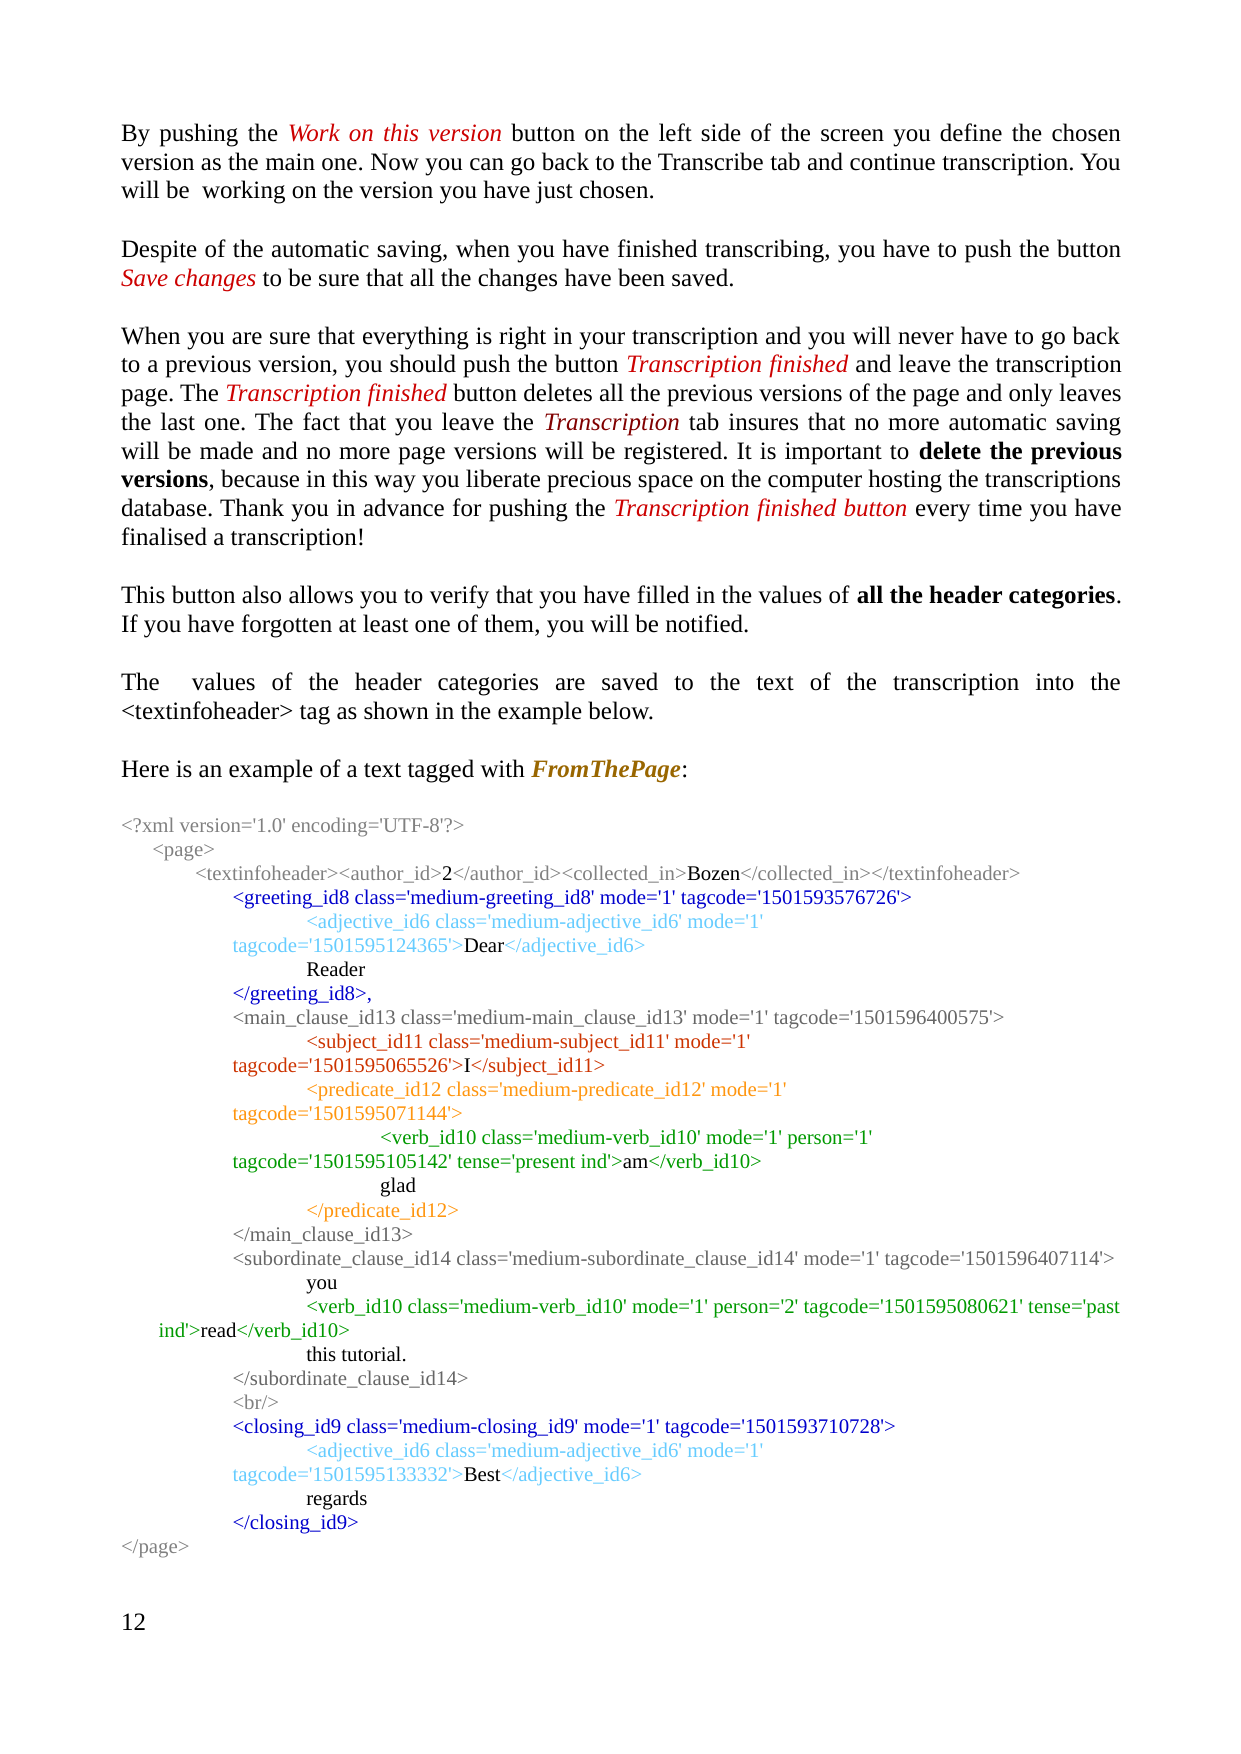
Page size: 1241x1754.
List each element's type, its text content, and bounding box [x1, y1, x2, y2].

text </closing_id9> [158, 1510, 1122, 1534]
text <verb_id10 class='medium-verb_id10' mode='1' person='1' tagcode='1501595105142' tense='present ind'>am</verb_id10> [158, 1125, 1122, 1173]
text glad [158, 1173, 1122, 1197]
text <main_clause_id13 class='medium-main_clause_id13' mode='1' tagcode='1501596400575'> [158, 1005, 1122, 1029]
text By pushing the Work on this version button on the left side of the screen you define the chosen version as the main one. Now you can go back to the Transcribe tab and continue transcription. You will be working on the version you have just chosen. [121, 118, 1122, 204]
text </subordinate_clause_id14> [158, 1366, 1122, 1390]
text </greeting_id8>, [158, 981, 1122, 1005]
text </page> [121, 1534, 1122, 1558]
text <closing_id9 class='medium-closing_id9' mode='1' tagcode='1501593710728'> [158, 1414, 1122, 1438]
text <textinfoheader><author_id>2</author_id><collected_in>Bozen</collected_in></textinfoheader> [121, 861, 1122, 885]
text you [158, 1270, 1122, 1294]
text <?xml version='1.0' encoding='UTF-8'?> [121, 812, 1122, 837]
text Here is an example of a text tagged with FromThePage: [121, 754, 1122, 783]
text <page> [121, 837, 1122, 861]
text this tutorial. [158, 1342, 1122, 1366]
text The values of the header categories are saved to the text of the transcription into the <textinfoheader> tag as shown in the example below. [121, 667, 1122, 725]
text This button also allows you to verify that you have filled in the values of all the header categories. If you have forgotten at least one of them, you will be notified. [121, 580, 1122, 638]
text <greeting_id8 class='medium-greeting_id8' mode='1' tagcode='1501593576726'> [158, 885, 1122, 909]
text regards [158, 1486, 1122, 1510]
text <predicate_id12 class='medium-predicate_id12' mode='1' tagcode='1501595071144'> [158, 1077, 1122, 1125]
text Reader [158, 957, 1122, 981]
text Despite of the automatic saving, when you have finished transcribing, you have to push the button Save changes to be sure that all the changes have been saved. [121, 234, 1122, 291]
text </predicate_id12> [158, 1197, 1122, 1222]
text <subject_id11 class='medium-subject_id11' mode='1' tagcode='1501595065526'>I</subject_id11> [158, 1029, 1122, 1077]
text When you are sure that everything is right in your transcription and you will never have to go back to a previous version, you should push the button Transcription finished and leave the transcription page. The Transcription finished button deletes all the previous versions of the page and only leaves the last one. The fact that you leave the Transcription tab insures that no more automatic saving will be made and no more page versions will be registered. It is important to delete the previous versions, because in this way you liberate precious space on the computer hosting the transcriptions database. Thank you in advance for pushing the Transcription finished button every time you have finalised a transcription! [121, 321, 1122, 551]
text <adjective_id6 class='medium-adjective_id6' mode='1' tagcode='1501595124365'>Dear</adjective_id6> [158, 909, 1122, 957]
text <br/> [158, 1390, 1122, 1414]
text <verb_id10 class='medium-verb_id10' mode='1' person='2' tagcode='1501595080621' tense='past ind'>read</verb_id10> [158, 1294, 1122, 1342]
text <adjective_id6 class='medium-adjective_id6' mode='1' tagcode='1501595133332'>Best</adjective_id6> [158, 1438, 1122, 1486]
text <subordinate_clause_id14 class='medium-subordinate_clause_id14' mode='1' tagcode='1501596407114'> [158, 1246, 1122, 1270]
text </main_clause_id13> [158, 1222, 1122, 1246]
